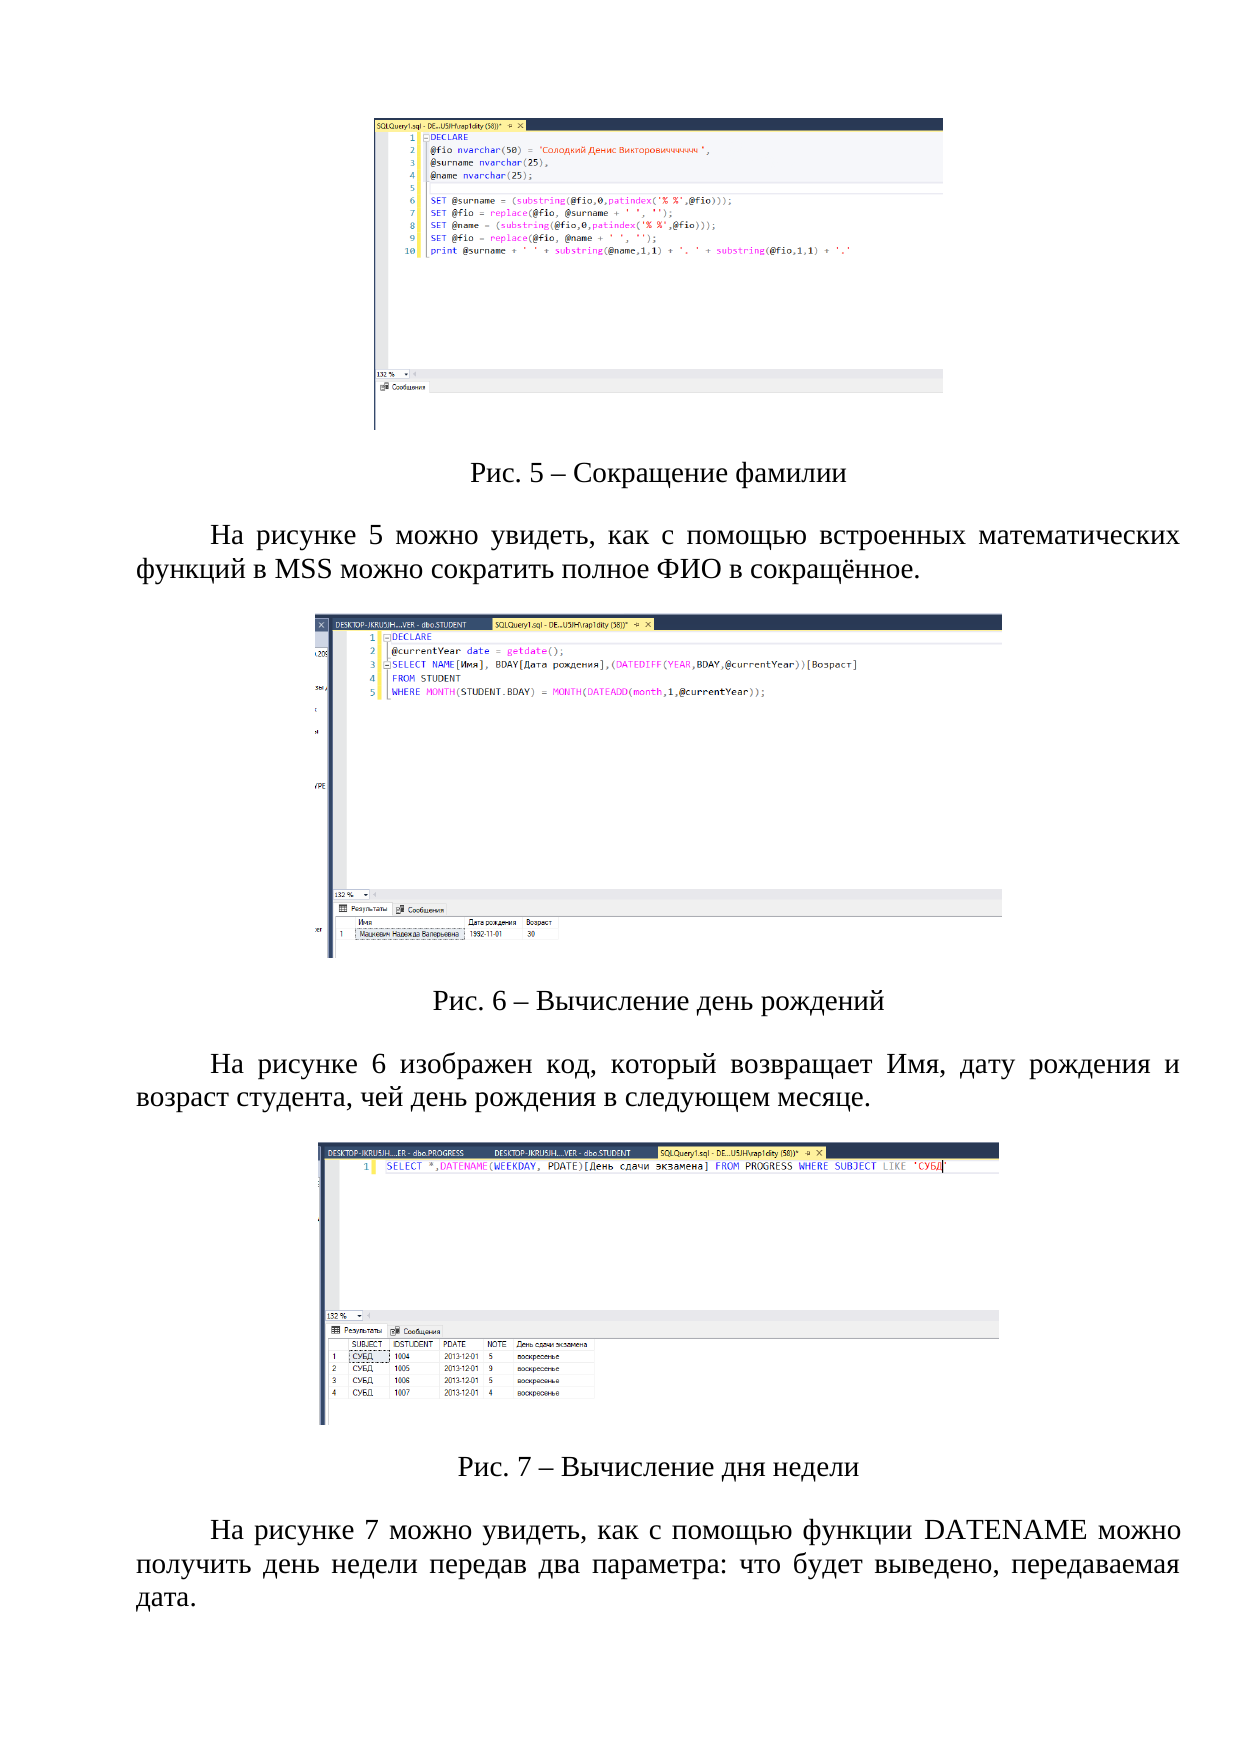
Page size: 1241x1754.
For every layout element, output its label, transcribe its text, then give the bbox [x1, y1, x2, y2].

text Рис. 6 – Вычисление день рождений [136, 983, 1181, 1017]
text На рисунке 7 можно увидеть, как с помощью функции DATENAME можно получить день недели передав два параметра: что будет выведено, передаваемая дата. [136, 1512, 1181, 1613]
text На рисунке 5 можно увидеть, как с помощью встроенных математических функций в MSS можно сократить полное ФИО в сокращённое. [136, 517, 1181, 584]
picture [315, 613, 1002, 958]
text На рисунке 6 изображен код, который возвращает Имя, дату рождения и возраст студента, чей день рождения в следующем месяце. [136, 1046, 1181, 1113]
text Рис. 5 – Сокращение фамилии [136, 455, 1181, 488]
picture [374, 118, 943, 430]
text Рис. 7 – Вычисление дня недели [136, 1449, 1181, 1483]
picture [318, 1142, 999, 1425]
